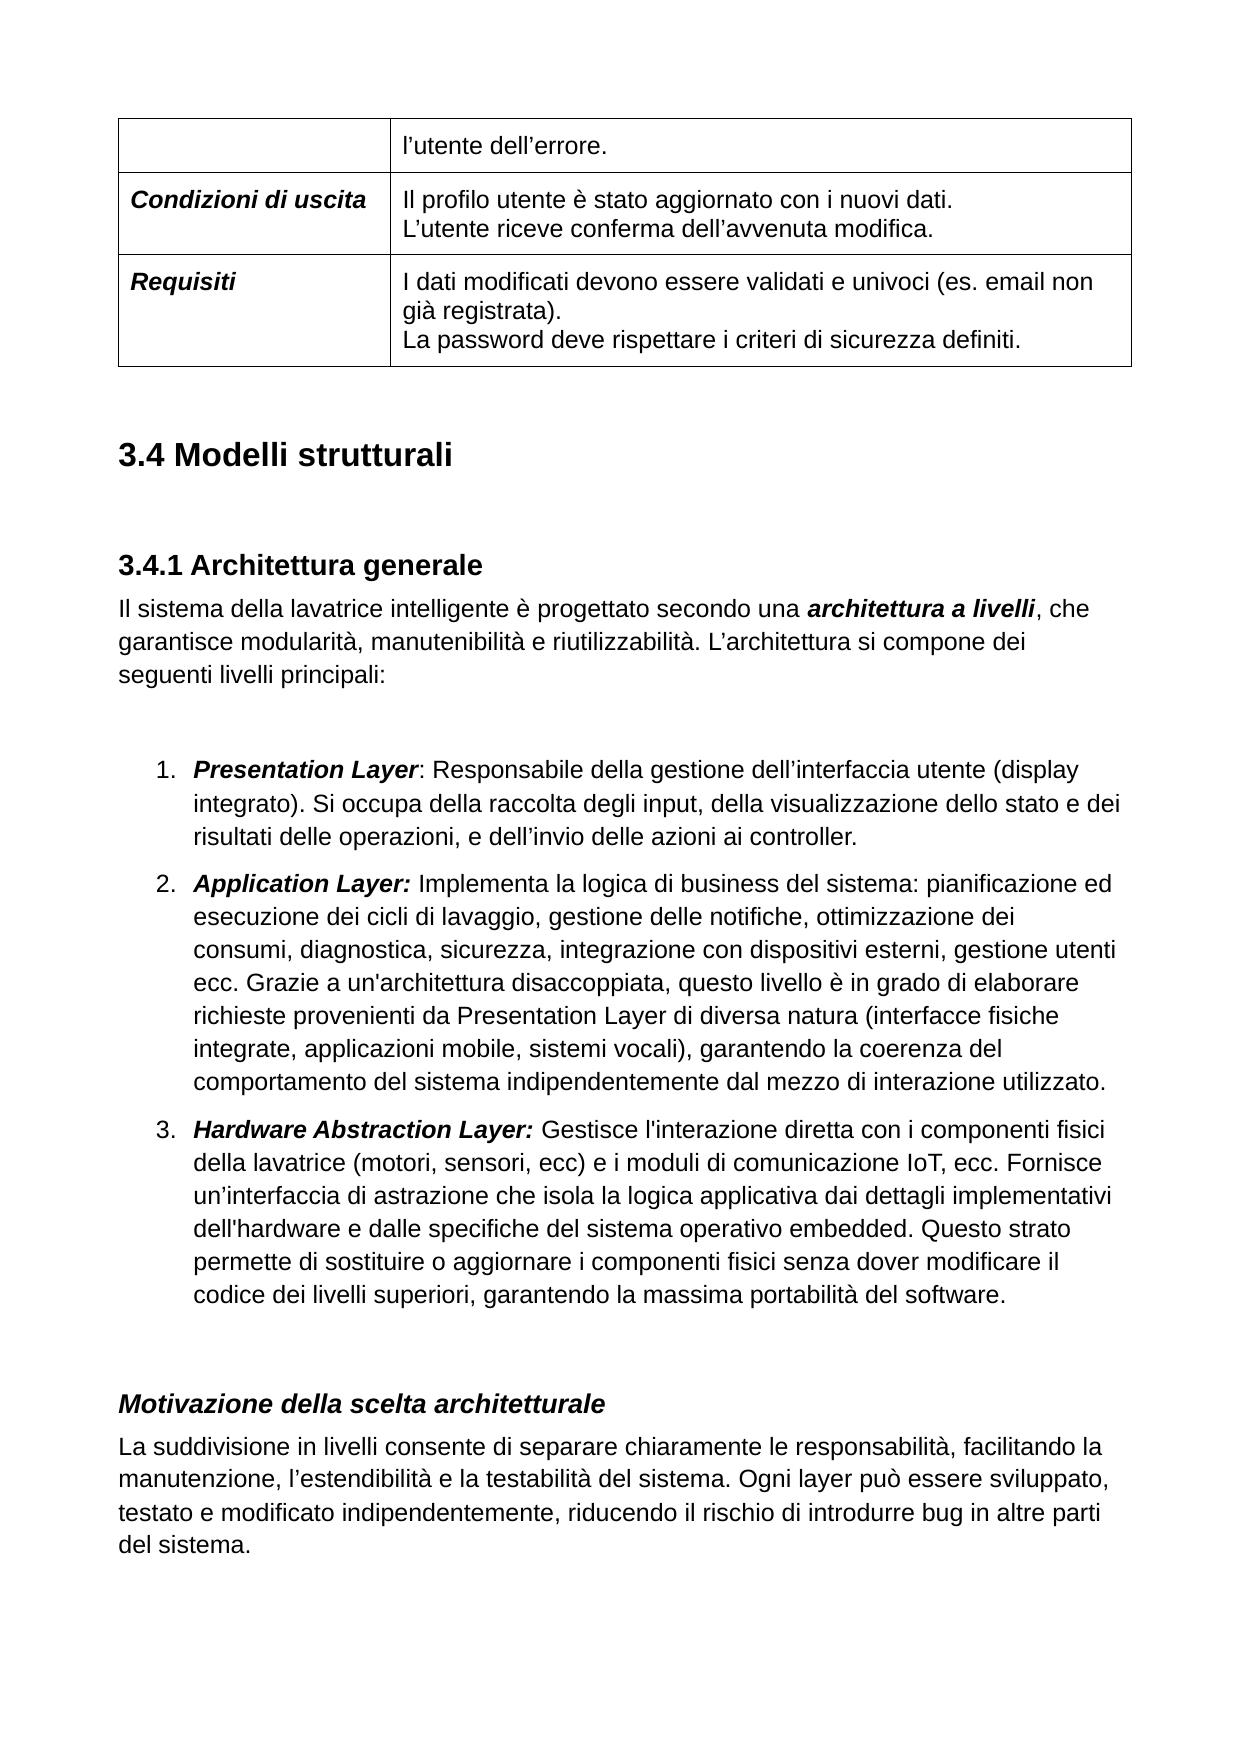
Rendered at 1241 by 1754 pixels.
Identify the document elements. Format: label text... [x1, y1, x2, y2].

text Il sistema della lavatrice intelligente è progettato secondo una architettura a livelli, che garantisce modularità, manutenibilità e riutilizzabilità. L’architettura si compone dei seguenti livelli principali: [118, 594, 1122, 689]
table_cell Requisiti [119, 255, 390, 366]
table_cell l’utente dell’errore. [391, 119, 1131, 172]
table_cell Condizioni di uscita [119, 173, 390, 254]
subtitle 3.4 Modelli strutturali [118, 435, 1122, 473]
text La suddivisione in livelli consente di separare chiaramente le responsabilità, facilitando la manutenzione, l’estendibilità e la testabilità del sistema. Ogni layer può essere sviluppato, testato e modificato indipendentemente, riducendo il rischio di introdurre bug in altre parti del sistema. [118, 1431, 1122, 1559]
list Presentation Layer: Responsabile della gestione dell’interfaccia utente (display integrato). Si occupa della raccolta degli input, della visualizzazione dello stato e dei risultati delle operazioni, e dell’invio delle azioni ai controller. [156, 756, 1122, 850]
table_cell Il profilo utente è stato aggiornato con i nuovi dati. L’utente riceve conferma dell’avvenuta modifica. [391, 173, 1131, 254]
table_cell I dati modificati devono essere validati e univoci (es. email non già registrata). La password deve rispettare i criteri di sicurezza definiti. [391, 255, 1131, 366]
table_cell [119, 119, 390, 172]
subtitle Motivazione della scelta architetturale [118, 1388, 1122, 1419]
subtitle 3.4.1 Architettura generale [118, 548, 1122, 582]
list Application Layer: Implementa la logica di business del sistema: pianificazione ed esecuzione dei cicli di lavaggio, gestione delle notifiche, ottimizzazione dei consumi, diagnostica, sicurezza, integrazione con dispositivi esterni, gestione utenti ecc. Grazie a un'architettura disaccoppiata, questo livello è in grado di elaborare richieste provenienti da Presentation Layer di diversa natura (interfacce fisiche integrate, applicazioni mobile, sistemi vocali), garantendo la coerenza del comportamento del sistema indipendentemente dal mezzo di interazione utilizzato. [156, 869, 1122, 1096]
list Hardware Abstraction Layer: Gestisce l'interazione diretta con i componenti fisici della lavatrice (motori, sensori, ecc) e i moduli di comunicazione IoT, ecc. Fornisce un’interfaccia di astrazione che isola la logica applicativa dai dettagli implementativi dell'hardware e dalle specifiche del sistema operativo embedded. Questo strato permette di sostituire o aggiornare i componenti fisici senza dover modificare il codice dei livelli superiori, garantendo la massima portabilità del software. [156, 1115, 1122, 1309]
